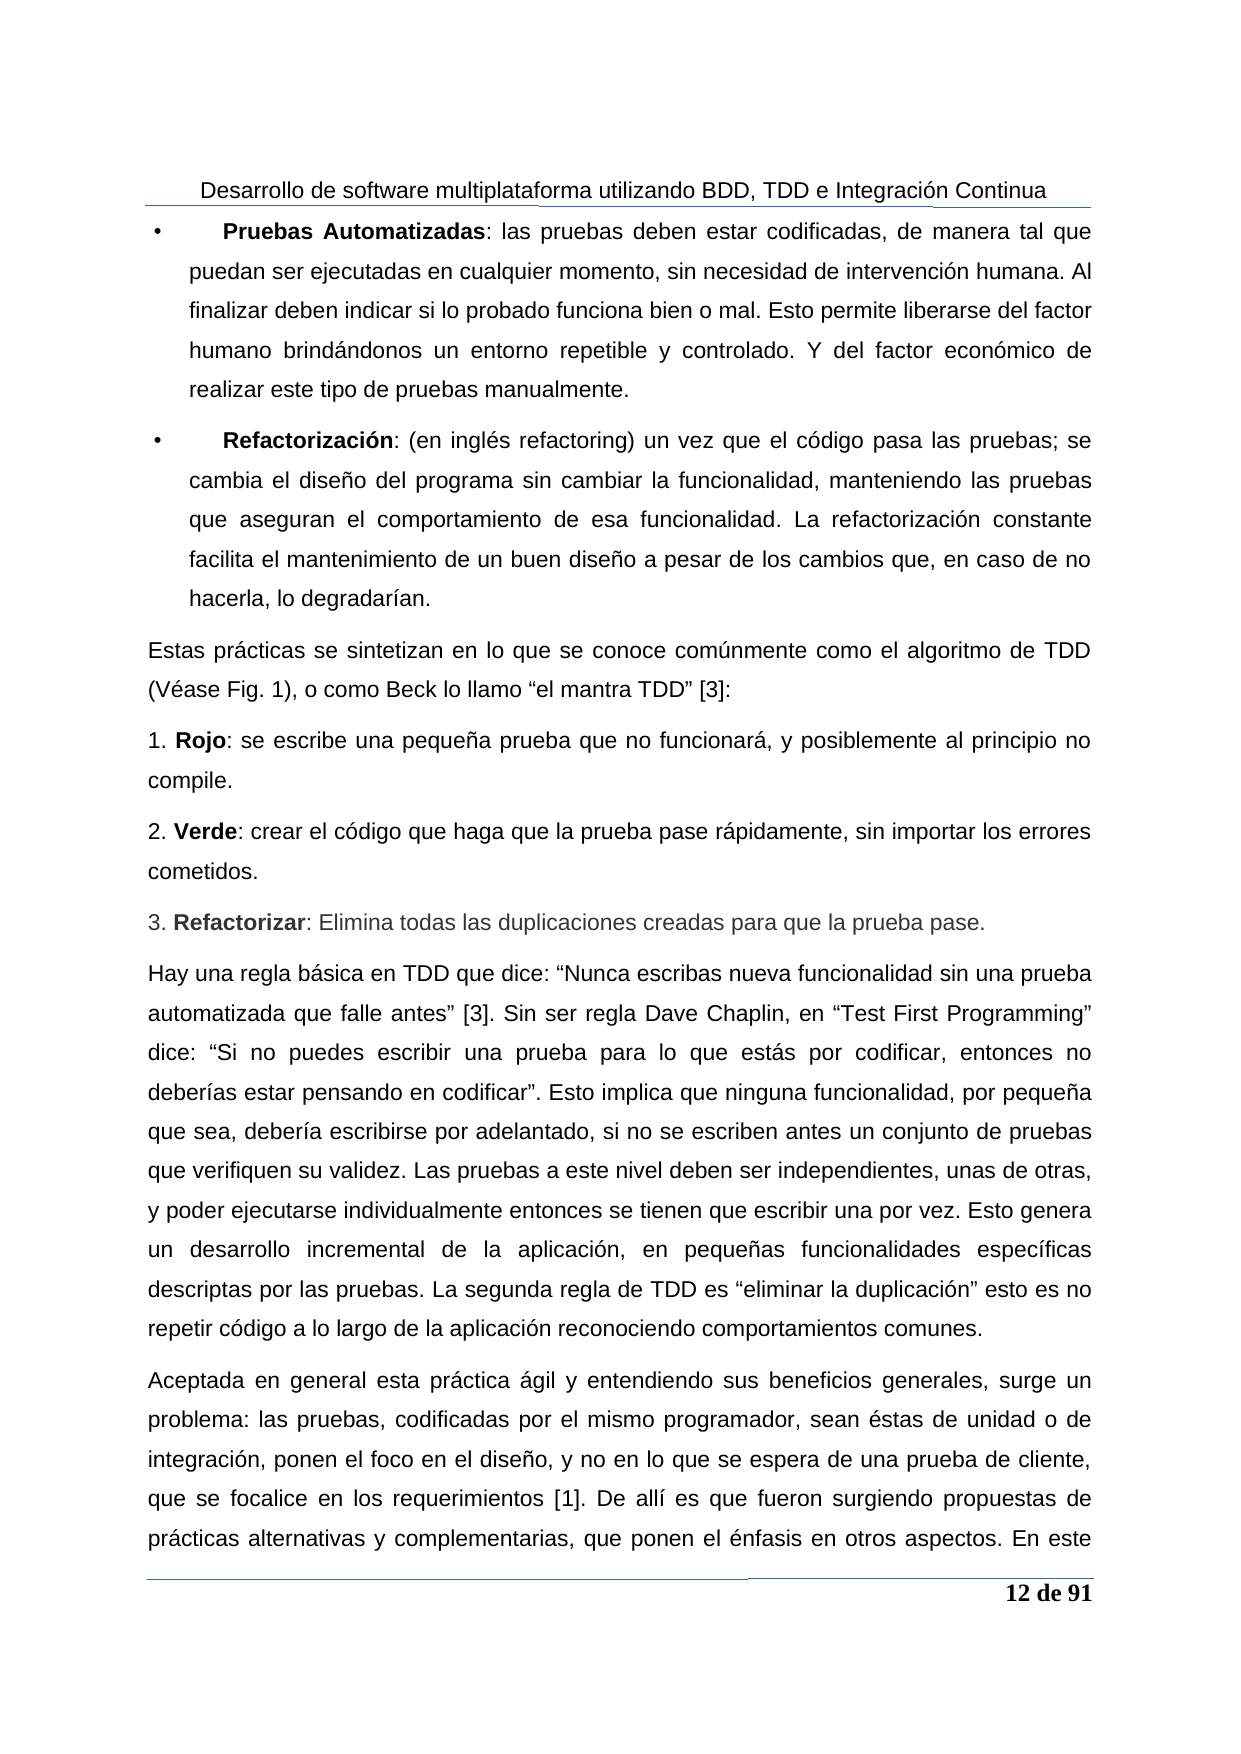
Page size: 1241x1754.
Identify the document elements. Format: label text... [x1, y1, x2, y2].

text Estas prácticas se sintetizan en lo que se conoce comúnmente como el algoritmo de TDD (Véase Fig. 1), o como Beck lo llamo “el mantra TDD” [3]: [148, 637, 1093, 702]
text 2. Verde: crear el código que haga que la prueba pase rápidamente, sin importar los errores cometidos. [148, 818, 1093, 884]
text Aceptada en general esta práctica ágil y entendiendo sus beneficios generales, surge un problema: las pruebas, codificadas por el mismo programador, sean éstas de unidad o de integración, ponen el foco en el diseño, y no en lo que se espera de una prueba de cliente, que se focalice en los requerimientos [1]. De allí es que fueron surgiendo propuestas de prácticas alternativas y complementarias, que ponen el énfasis en otros aspectos. En este [148, 1367, 1093, 1551]
list Refactorización: (en inglés refactoring) un vez que el código pasa las pruebas; se cambia el diseño del programa sin cambiar la funcionalidad, manteniendo las pruebas que aseguran el comportamiento de esa funcionalidad. La refactorización constante facilita el mantenimiento de un buen diseño a pesar de los cambios que, en caso de no hacerla, lo degradarían. [153, 427, 1093, 612]
text 3. Refactorizar: Elimina todas las duplicaciones creadas para que la prueba pase. [148, 909, 1093, 935]
text 1. Rojo: se escribe una pequeña prueba que no funcionará, y posiblemente al principio no compile. [148, 727, 1093, 793]
list Pruebas Automatizadas: las pruebas deben estar codificadas, de manera tal que puedan ser ejecutadas en cualquier momento, sin necesidad de intervención humana. Al finalizar deben indicar si lo probado funciona bien o mal. Esto permite liberarse del factor humano brindándonos un entorno repetible y controlado. Y del factor económico de realizar este tipo de pruebas manualmente. [153, 218, 1093, 403]
text Hay una regla básica en TDD que dice: “Nunca escribas nueva funcionalidad sin una prueba automatizada que falle antes” [3]. Sin ser regla Dave Chaplin, en “Test First Programming” dice: “Si no puedes escribir una prueba para lo que estás por codificar, entonces no deberías estar pensando en codificar”. Esto implica que ninguna funcionalidad, por pequeña que sea, debería escribirse por adelantado, si no se escriben antes un conjunto de pruebas que verifiquen su validez. Las pruebas a este nivel deben ser independientes, unas de otras, y poder ejecutarse individualmente entonces se tienen que escribir una por vez. Esto genera un desarrollo incremental de la aplicación, en pequeñas funcionalidades específicas descriptas por las pruebas. La segunda regla de TDD es “eliminar la duplicación” esto es no repetir código a lo largo de la aplicación reconociendo comportamientos comunes. [148, 960, 1093, 1342]
